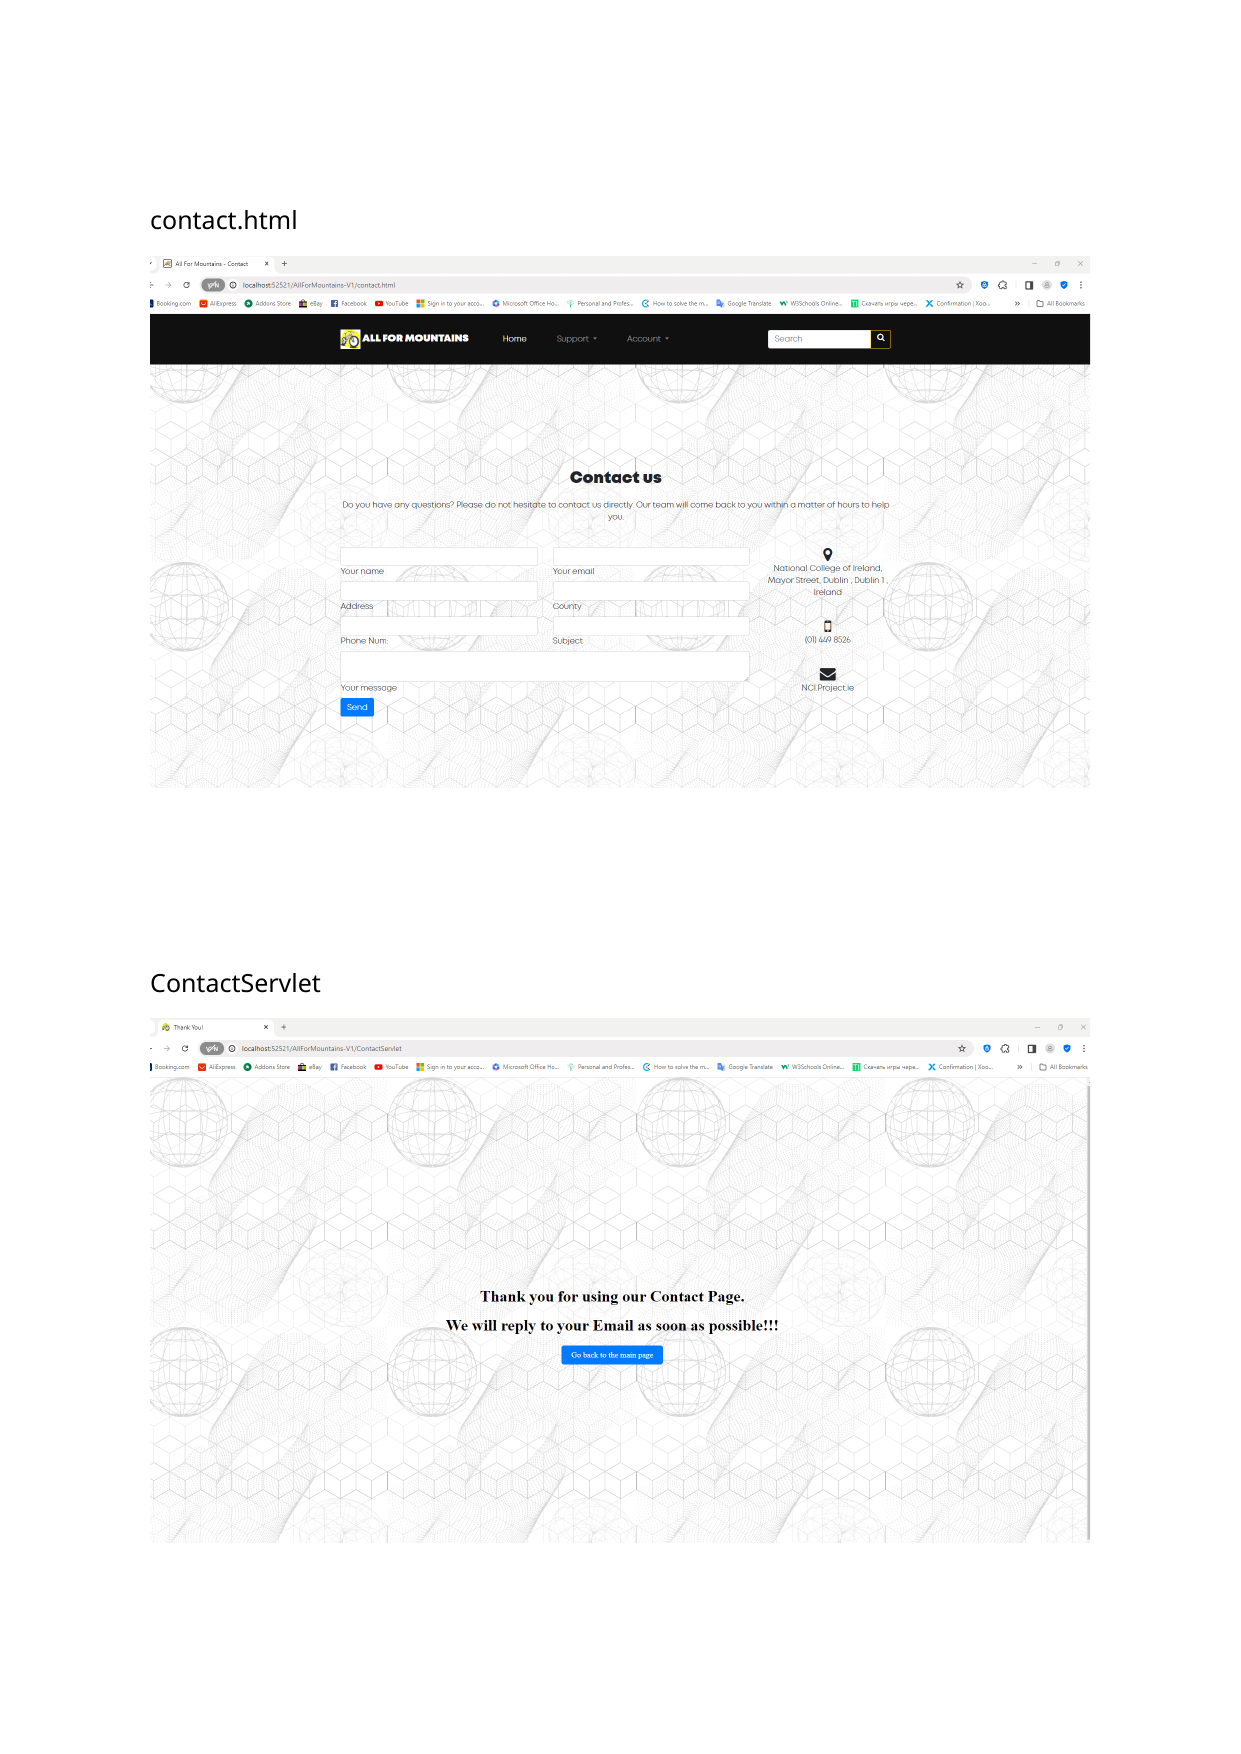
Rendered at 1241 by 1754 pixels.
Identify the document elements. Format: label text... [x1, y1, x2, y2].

text ContactServlet [150, 966, 1090, 999]
text contact.html [150, 203, 1090, 237]
